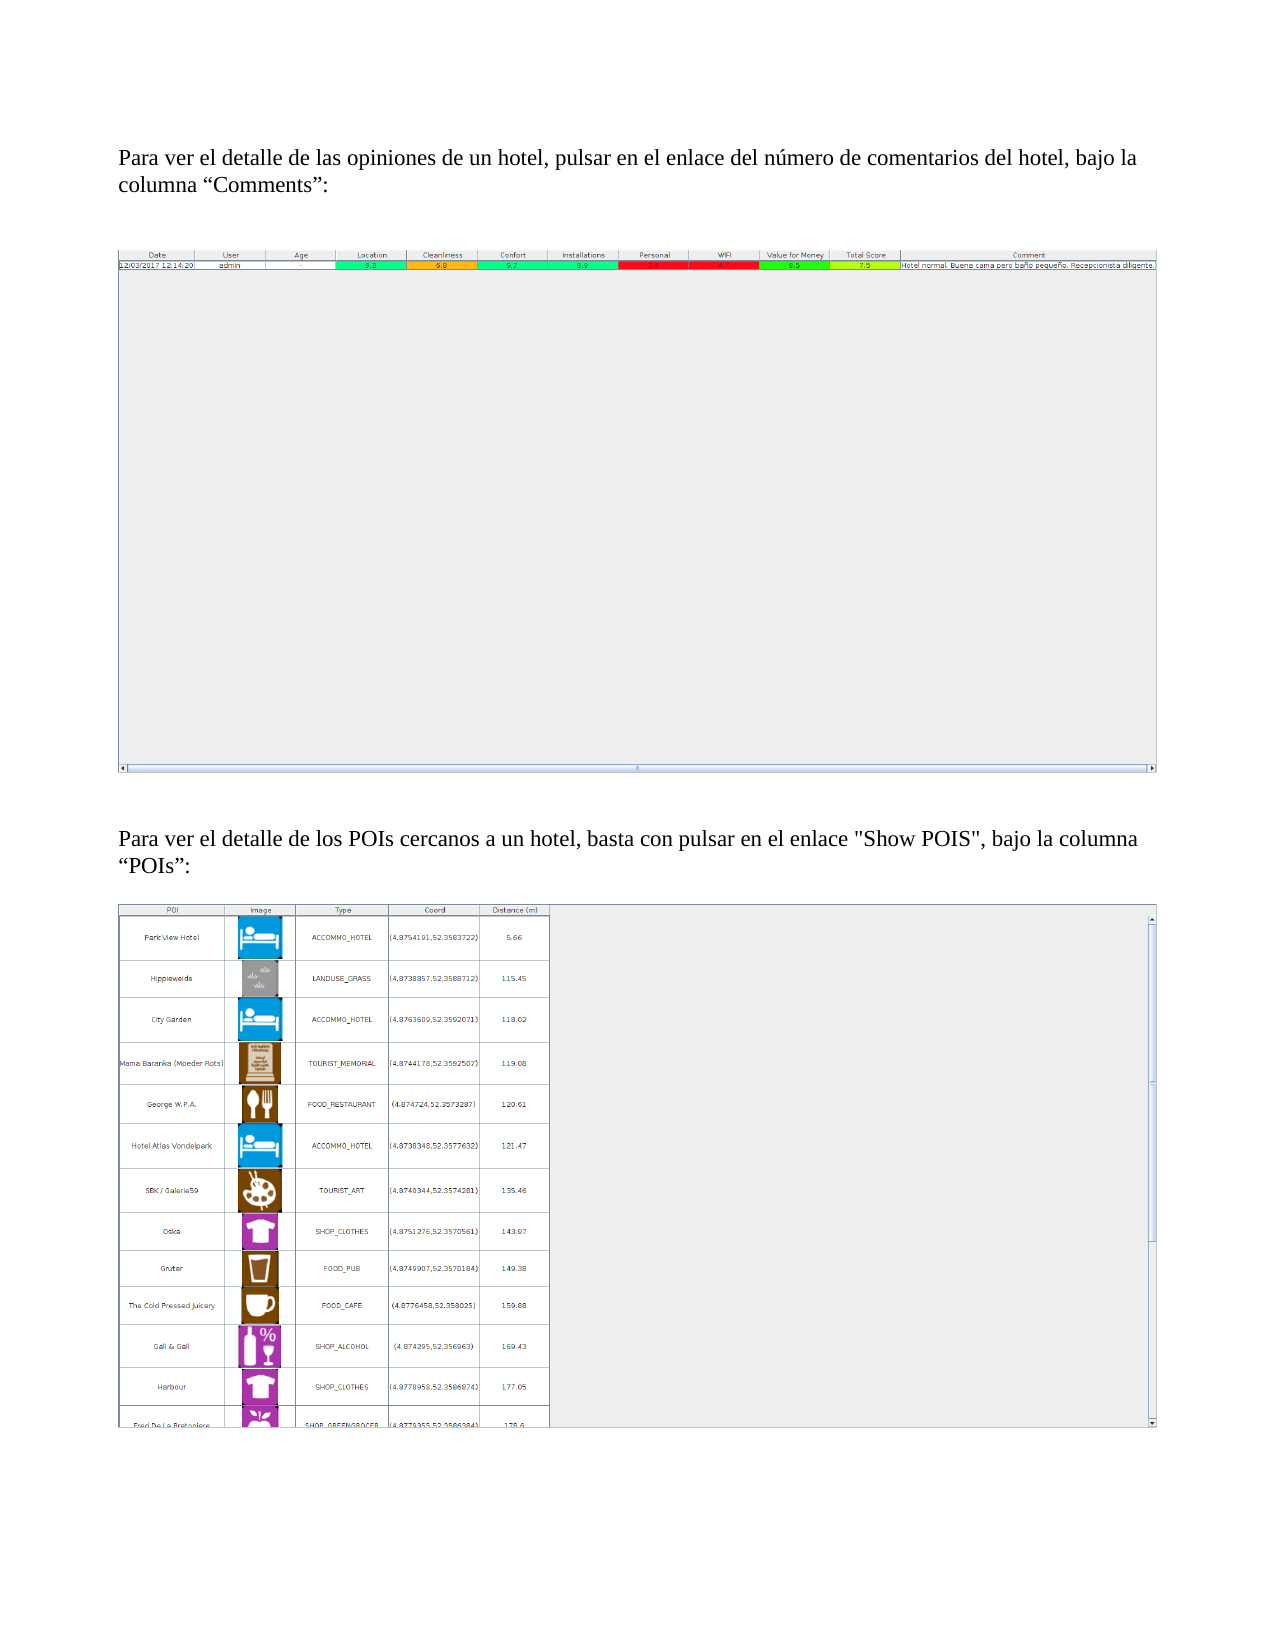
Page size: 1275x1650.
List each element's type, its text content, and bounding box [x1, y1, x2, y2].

picture [118, 250, 1157, 773]
picture [118, 904, 1157, 1428]
text Para ver el detalle de los POIs cercanos a un hotel, basta con pulsar en el enlace "Show POIS", bajo la columna “POIs”: [118, 826, 1157, 878]
text Para ver el detalle de las opiniones de un hotel, pulsar en el enlace del número de comentarios del hotel, bajo la columna “Comments”: [118, 144, 1157, 197]
